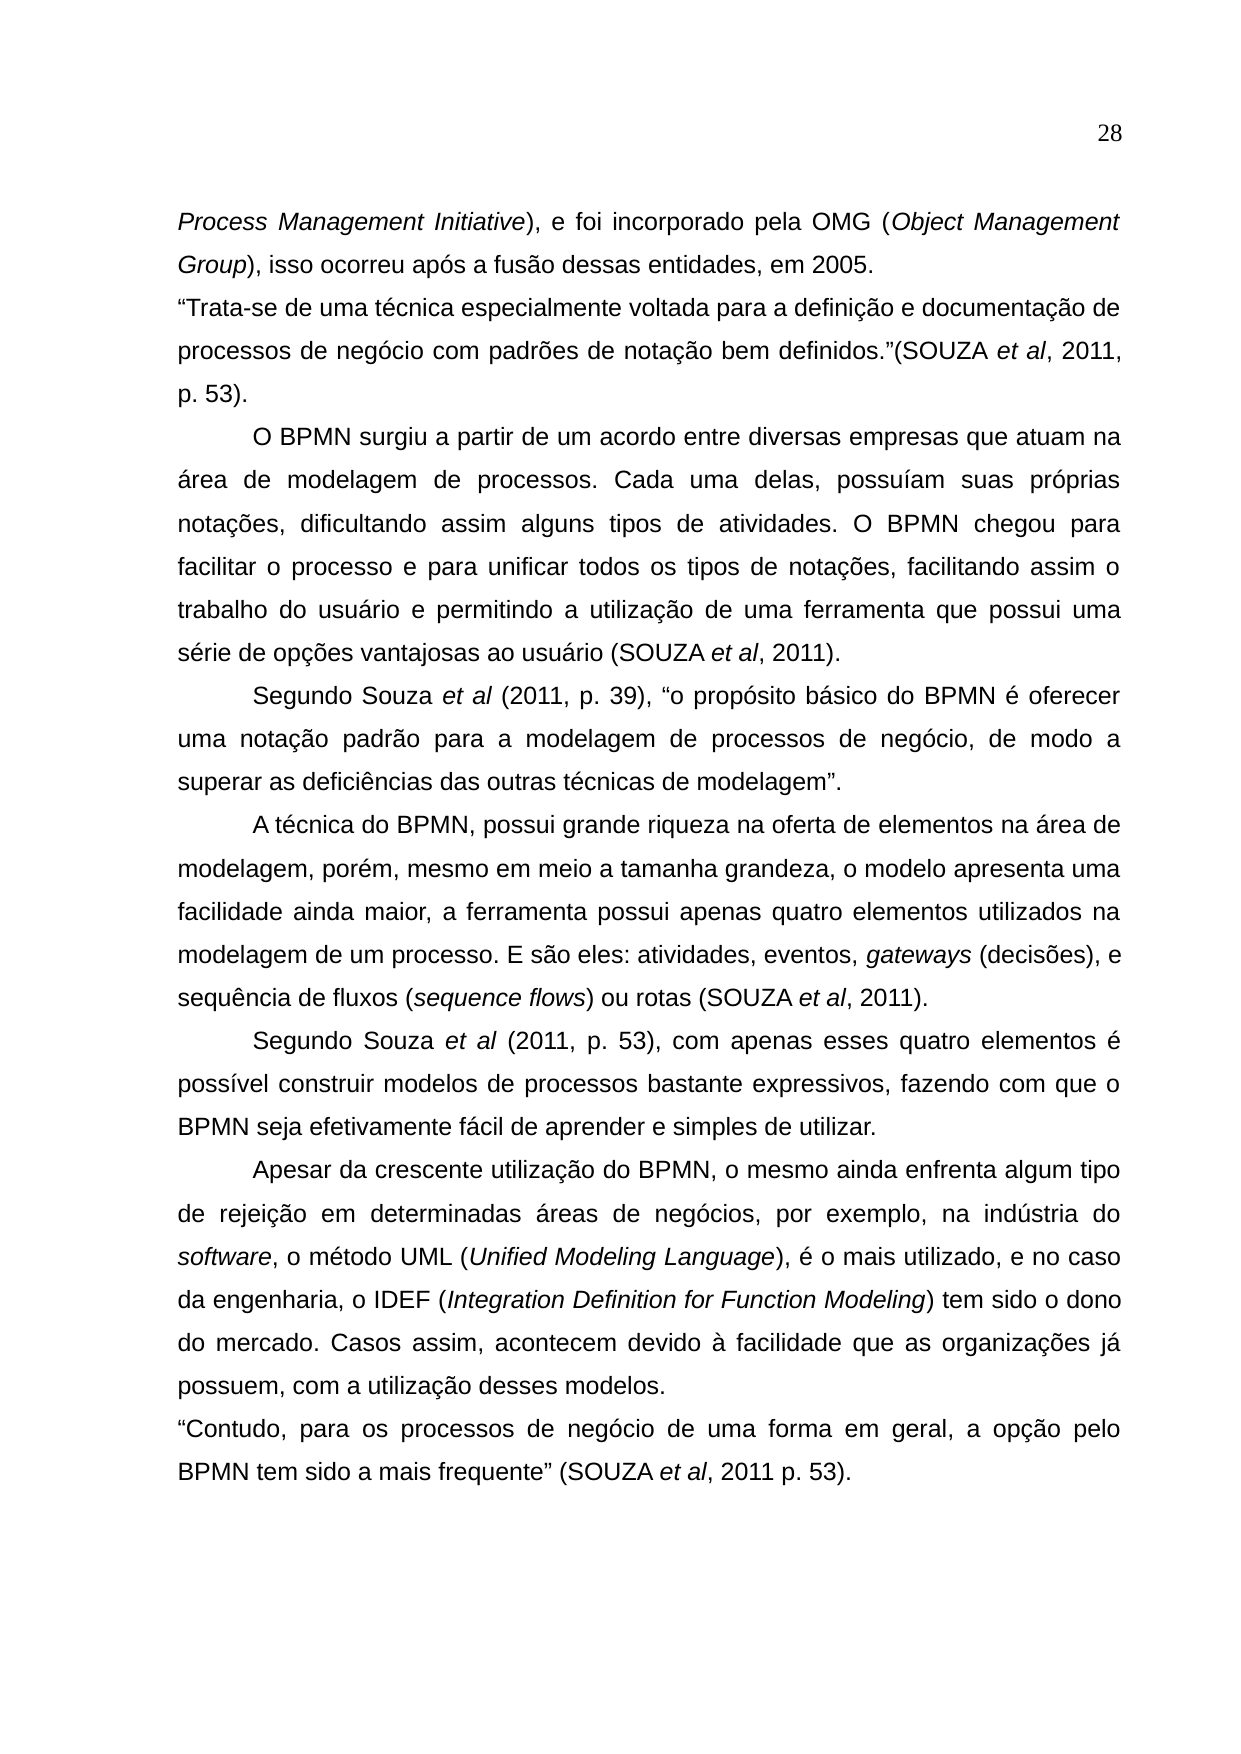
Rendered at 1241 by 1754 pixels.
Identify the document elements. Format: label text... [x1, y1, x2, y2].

text Apesar da crescente utilização do BPMN, o mesmo ainda enfrenta algum tipo de rejeição em determinadas áreas de negócios, por exemplo, na indústria do software, o método UML (Unified Modeling Language), é o mais utilizado, e no caso da engenharia, o IDEF (Integration Definition for Function Modeling) tem sido o dono do mercado. Casos assim, acontecem devido à facilidade que as organizações já possuem, com a utilização desses modelos. [177, 1155, 1122, 1400]
text Segundo Souza et al (2011, p. 53), com apenas esses quatro elementos é possível construir modelos de processos bastante expressivos, fazendo com que o BPMN seja efetivamente fácil de aprender e simples de utilizar. [177, 1026, 1122, 1141]
text Process Management Initiative), e foi incorporado pela OMG (Object Management Group), isso ocorreu após a fusão dessas entidades, em 2005. [177, 207, 1122, 278]
text Segundo Souza et al (2011, p. 39), “o propósito básico do BPMN é oferecer uma notação padrão para a modelagem de processos de negócio, de modo a superar as deficiências das outras técnicas de modelagem”. [177, 681, 1122, 796]
text O BPMN surgiu a partir de um acordo entre diversas empresas que atuam na área de modelagem de processos. Cada uma delas, possuíam suas próprias notações, dificultando assim alguns tipos de atividades. O BPMN chegou para facilitar o processo e para unificar todos os tipos de notações, facilitando assim o trabalho do usuário e permitindo a utilização de uma ferramenta que possui uma série de opções vantajosas ao usuário (SOUZA et al, 2011). [177, 422, 1122, 667]
text “Trata-se de uma técnica especialmente voltada para a definição e documentação de processos de negócio com padrões de notação bem definidos.”(SOUZA et al, 2011, p. 53). [177, 293, 1122, 408]
text “Contudo, para os processos de negócio de uma forma em geral, a opção pelo BPMN tem sido a mais frequente” (SOUZA et al, 2011 p. 53). [177, 1414, 1122, 1486]
text A técnica do BPMN, possui grande riqueza na oferta de elementos na área de modelagem, porém, mesmo em meio a tamanha grandeza, o modelo apresenta uma facilidade ainda maior, a ferramenta possui apenas quatro elementos utilizados na modelagem de um processo. E são eles: atividades, eventos, gateways (decisões), e sequência de fluxos (sequence flows) ou rotas (SOUZA et al, 2011). [177, 810, 1122, 1012]
